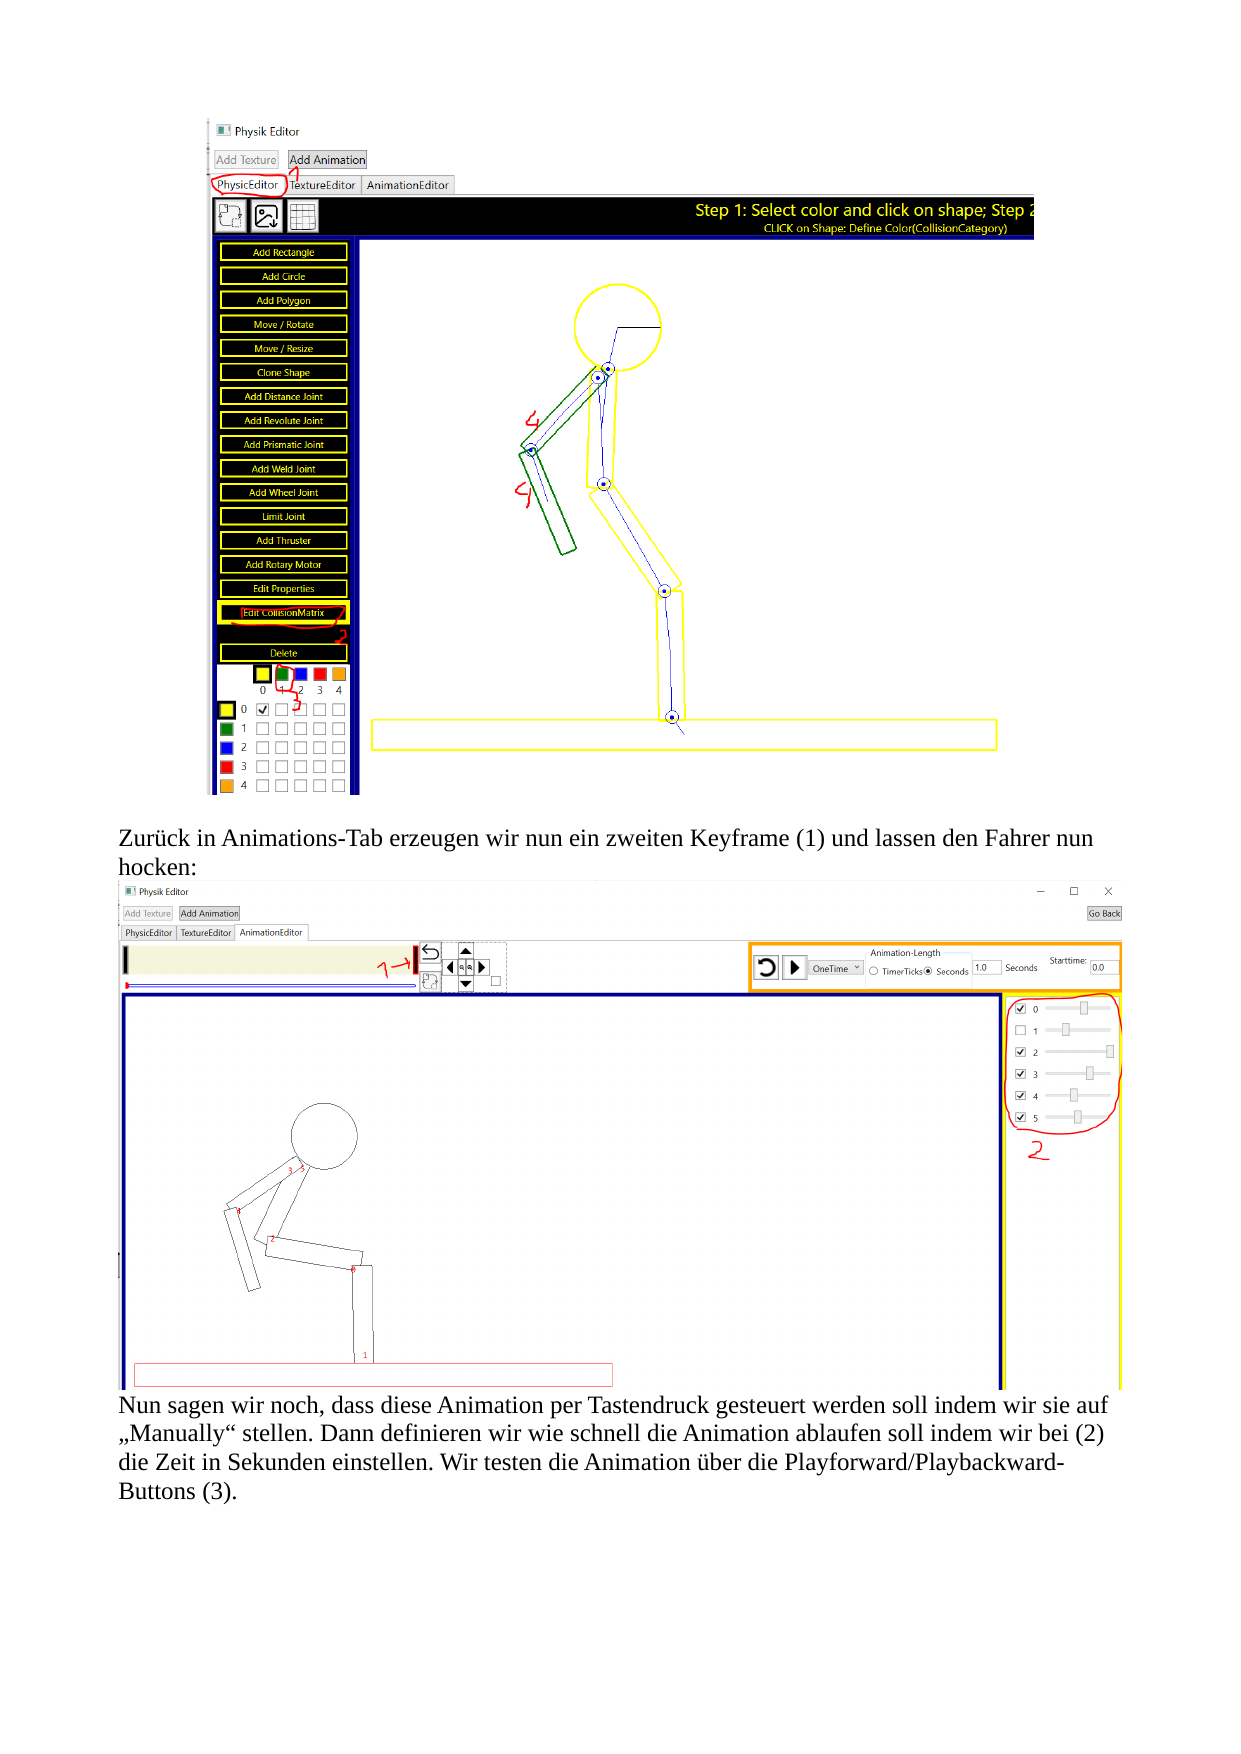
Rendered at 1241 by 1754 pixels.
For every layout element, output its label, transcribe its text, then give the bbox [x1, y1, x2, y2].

picture [206, 118, 1034, 795]
picture [118, 880, 1123, 1390]
text Nun sagen wir noch, dass diese Animation per Tastendruck gesteuert werden soll indem wir sie auf „Manually“ stellen. Dann definieren wir wie schnell die Animation ablaufen soll indem wir bei (2) die Zeit in Sekunden einstellen. Wir testen die Animation über die Playforward/Playbackward-Buttons (3). [118, 1390, 1122, 1505]
text Zurück in Animations-Tab erzeugen wir nun ein zweiten Keyframe (1) und lassen den Fahrer nun hocken: [118, 823, 1122, 880]
